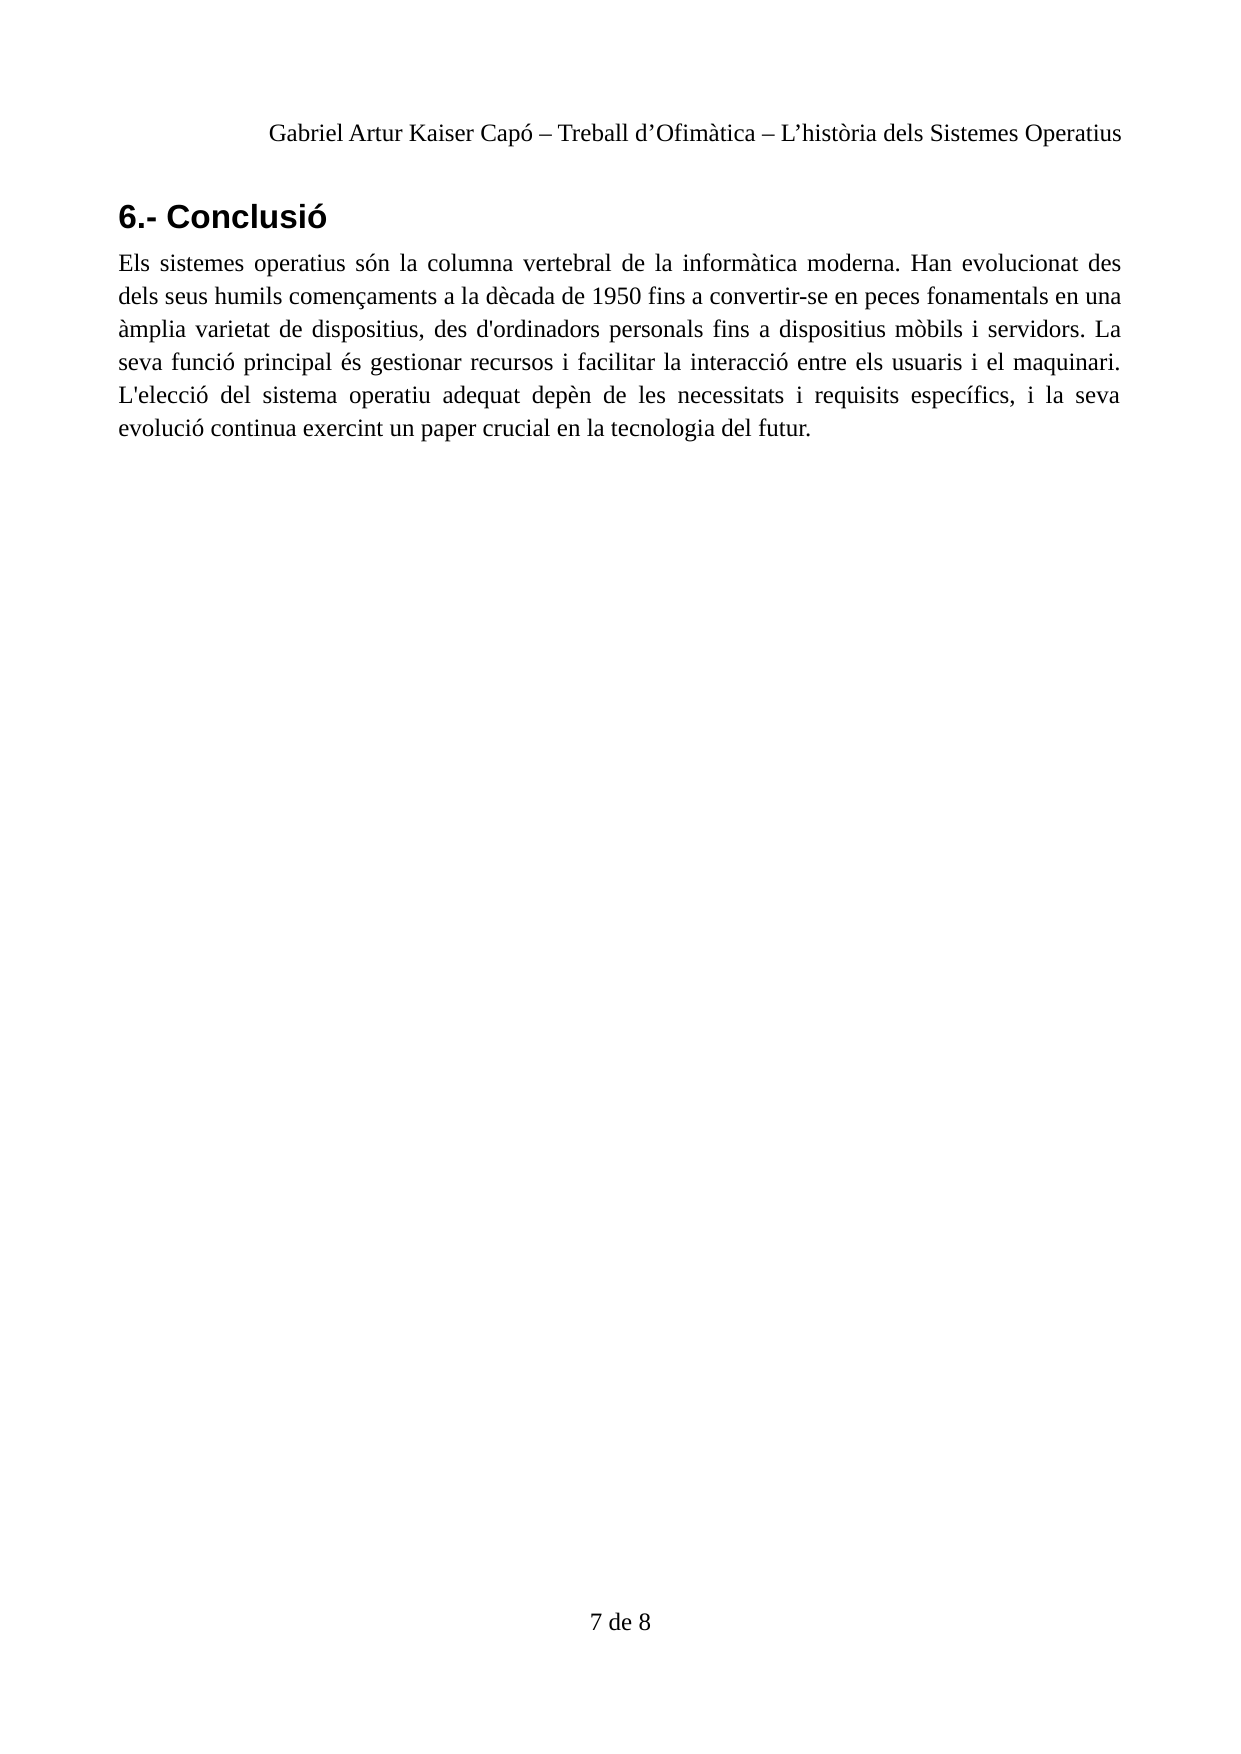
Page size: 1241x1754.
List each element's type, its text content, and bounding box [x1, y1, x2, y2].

subtitle 6.- Conclusió [118, 197, 1122, 236]
text Els sistemes operatius són la columna vertebral de la informàtica moderna. Han evolucionat des dels seus humils començaments a la dècada de 1950 fins a convertir-se en peces fonamentals en una àmplia varietat de dispositius, des d'ordinadors personals fins a dispositius mòbils i servidors. La seva funció principal és gestionar recursos i facilitar la interacció entre els usuaris i el maquinari. L'elecció del sistema operatiu adequat depèn de les necessitats i requisits específics, i la seva evolució continua exercint un paper crucial en la tecnologia del futur. [118, 248, 1122, 442]
